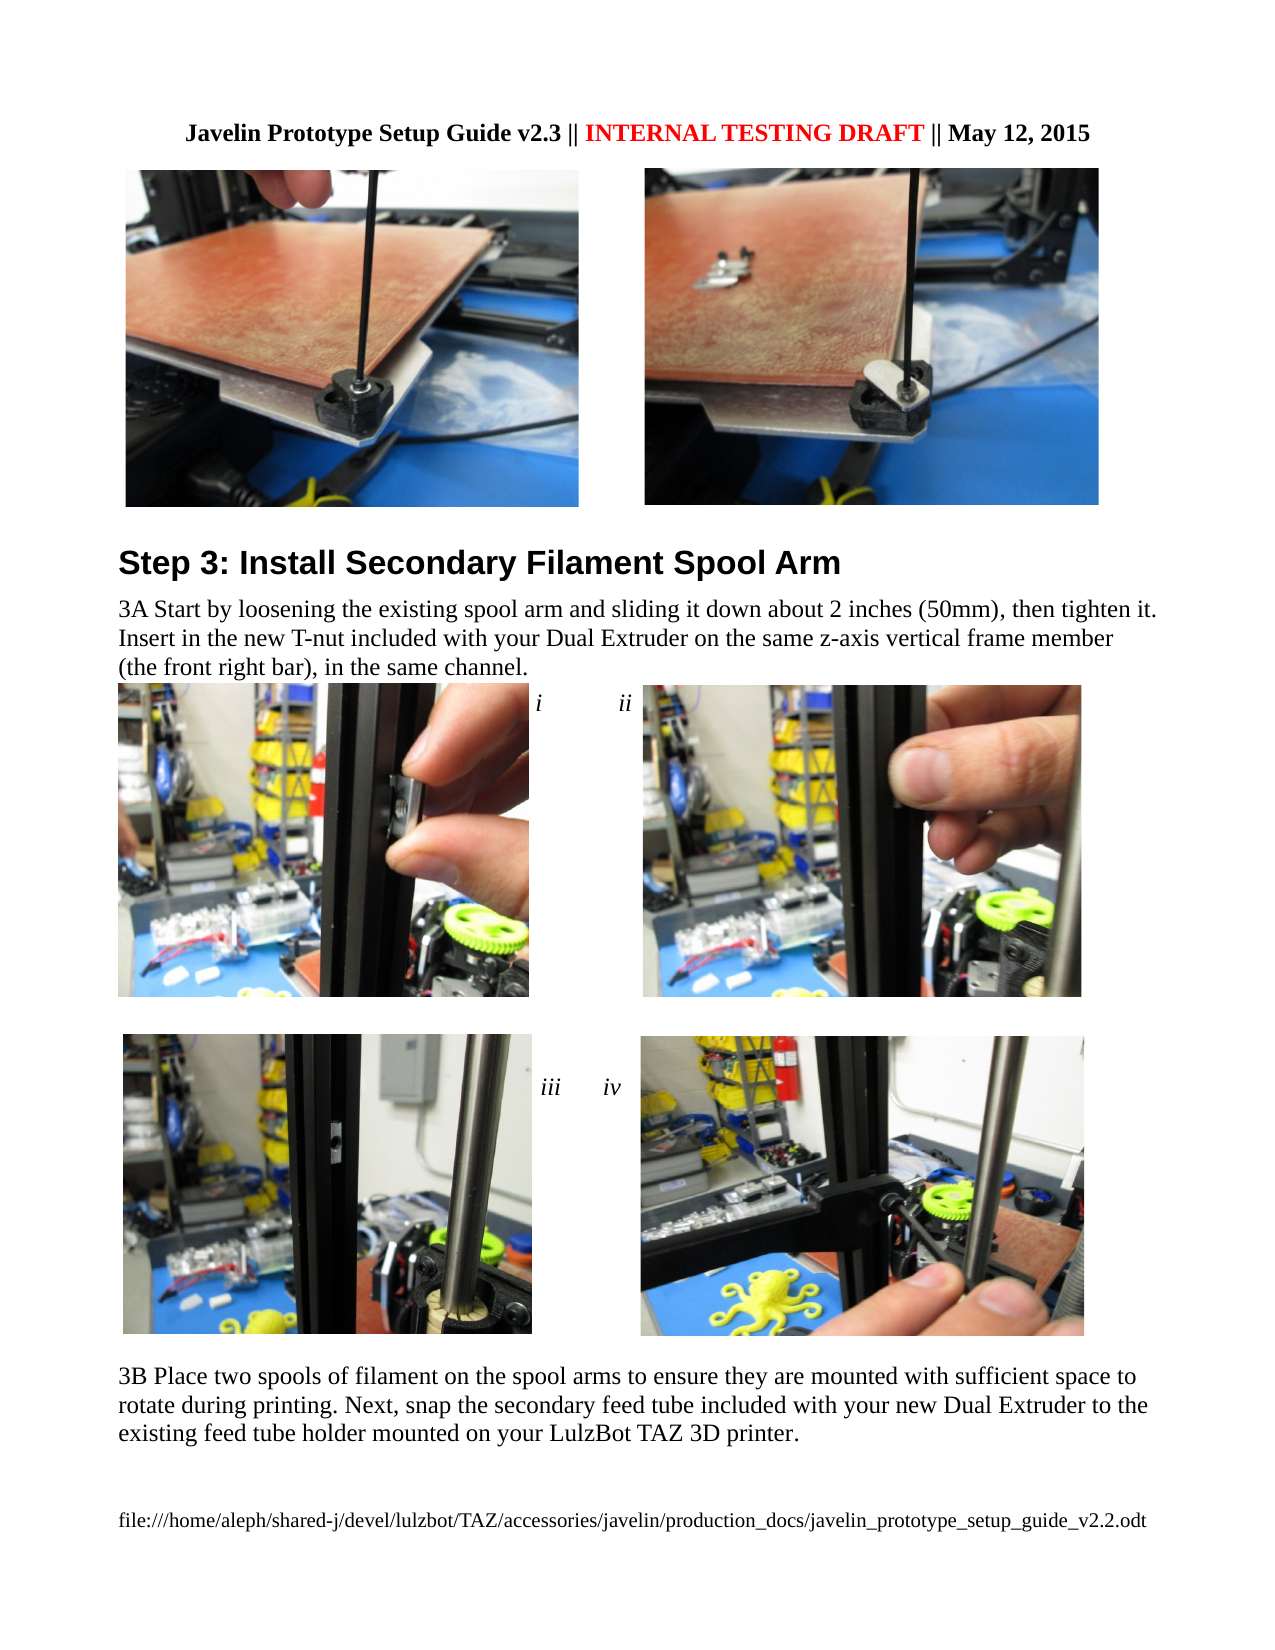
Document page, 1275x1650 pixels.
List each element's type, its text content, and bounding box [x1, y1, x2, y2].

picture [123, 1034, 532, 1334]
picture [642, 685, 1082, 997]
subtitle Step 3: Install Secondary Filament Spool Arm [118, 427, 1157, 582]
picture [125, 170, 579, 507]
picture [640, 1036, 1085, 1336]
picture [118, 683, 529, 997]
text iii iv [532, 1064, 640, 1102]
text 3B Place two spools of filament on the spool arms to ensure they are mounted with sufficient space to rotate during printing. Next, snap the secondary feed tube included with your new Dual Extruder to the existing feed tube holder mounted on your LulzBot TAZ 3D printer. [118, 1361, 1157, 1447]
text i ii [118, 681, 1157, 719]
text [1085, 1064, 1157, 1102]
text 3A Start by loosening the existing spool arm and sliding it down about 2 inches (50mm), then tighten it. Insert in the new T-nut included with your Dual Extruder on the same z-axis vertical frame member (the front right bar), in the same channel. [118, 594, 1157, 681]
picture [644, 168, 1099, 505]
text [118, 1064, 123, 1102]
